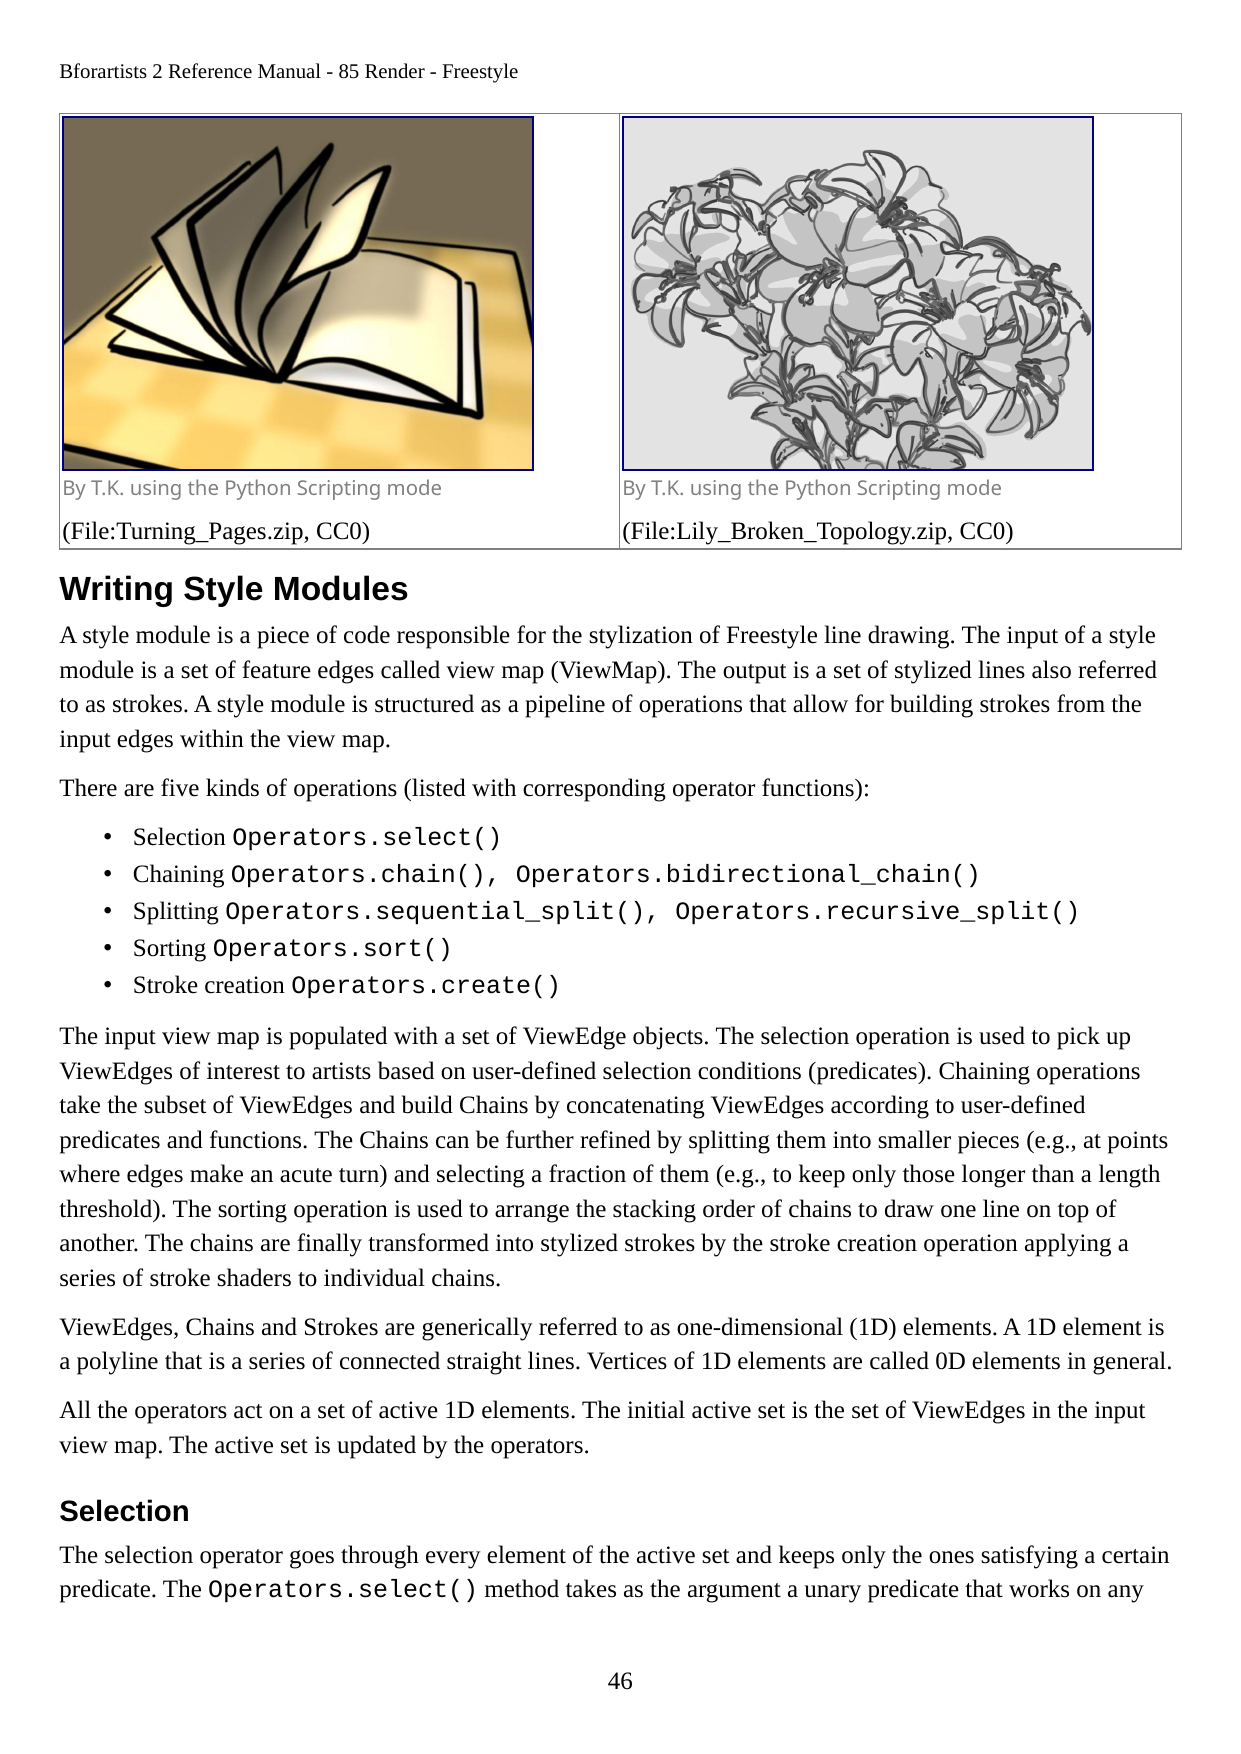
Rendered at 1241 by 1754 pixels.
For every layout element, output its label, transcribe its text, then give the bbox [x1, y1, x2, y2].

list Sorting Operators.sort() [103, 933, 1181, 964]
table_header By T.K. using the Python Scripting mode (File:Lily_Broken_Topology.zip, CC0) [620, 114, 1181, 548]
text The input view map is populated with a set of ViewEdge objects. The selection operation is used to pick up ViewEdges of interest to artists based on user-defined selection conditions (predicates). Chaining operations take the subset of ViewEdges and build Chains by concatenating ViewEdges according to user-defined predicates and functions. The Chains can be further refined by splitting them into smaller pieces (e.g., at points where edges make an acute turn) and selecting a fraction of them (e.g., to keep only those longer than a length threshold). The sorting operation is used to arrange the stacking order of chains to draw one line on top of another. The chains are finally transformed into stylized strokes by the stroke creation operation applying a series of stroke shaders to individual chains. [59, 1021, 1181, 1292]
text The selection operator goes through every element of the active set and keeps only the ones satisfying a certain predicate. The Operators.select() method takes as the argument a unary predicate that works on any [59, 1540, 1181, 1605]
text A style module is a piece of code responsible for the stylization of Freestyle line drawing. The input of a style module is a set of feature edges called view map (ViewMap). The output is a set of stylized lines also referred to as strokes. A style module is structured as a pipeline of operations that allow for building strokes from the input edges within the view map. [59, 620, 1181, 753]
list Splitting Operators.sequential_split(), Operators.recursive_split() [103, 896, 1181, 927]
picture [64, 118, 532, 469]
subtitle Selection [59, 1493, 1181, 1527]
text All the operators act on a set of active 1D elements. The initial active set is the set of ViewEdges in the input view map. The active set is updated by the operators. [59, 1395, 1181, 1459]
text ViewEdges, Chains and Strokes are generically referred to as one-dimensional (1D) elements. A 1D element is a polyline that is a series of connected straight lines. Vertices of 1D elements are called 0D elements in general. [59, 1312, 1181, 1375]
table_header By T.K. using the Python Scripting mode (File:Turning_Pages.zip, CC0) [60, 114, 619, 548]
list Stroke creation Operators.create() [103, 970, 1181, 1001]
list Selection Operators.select() [103, 822, 1181, 853]
subtitle Writing Style Modules [59, 569, 1181, 608]
picture [624, 118, 1092, 469]
text There are five kinds of operations (listed with corresponding operator functions): [59, 773, 1181, 802]
list Chaining Operators.chain(), Operators.bidirectional_chain() [103, 859, 1181, 890]
